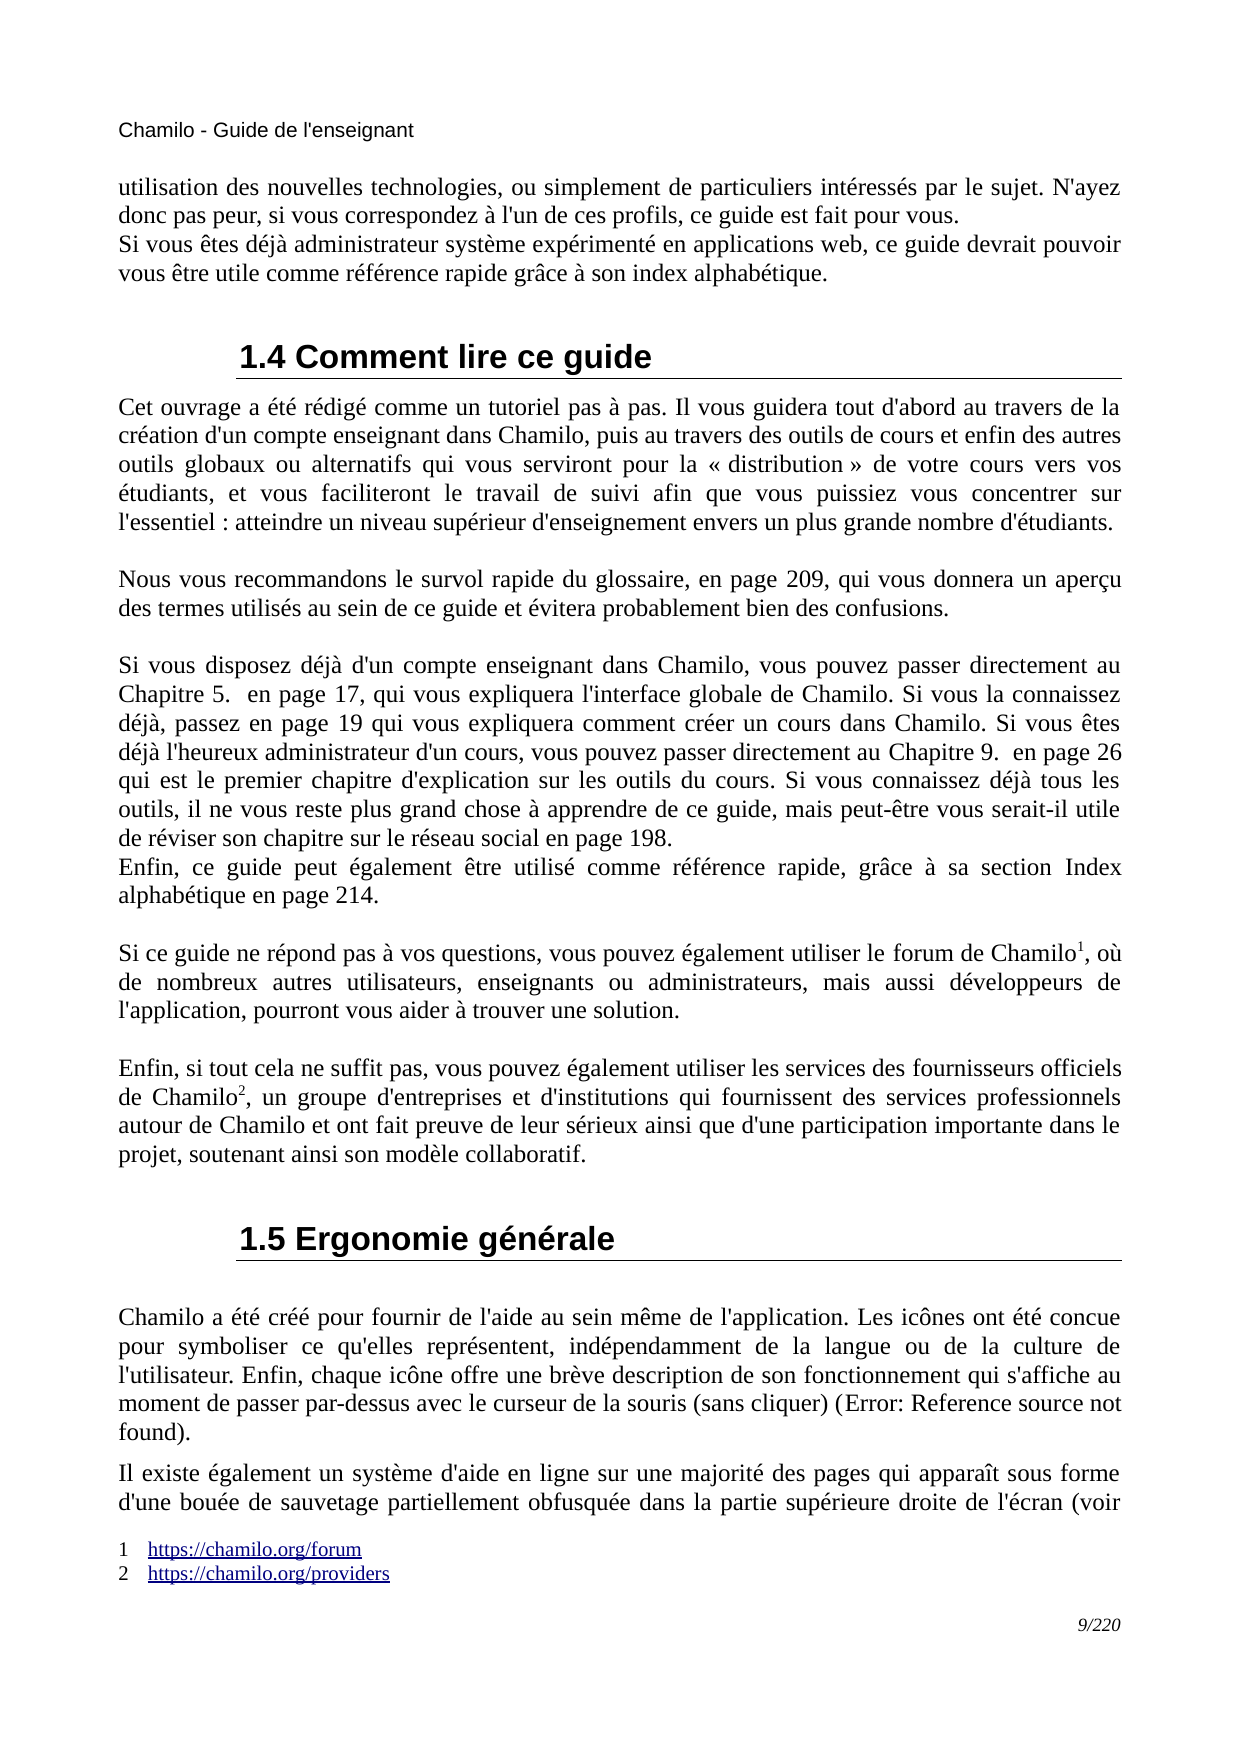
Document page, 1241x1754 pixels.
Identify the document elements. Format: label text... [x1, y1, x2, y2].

text Si vous êtes déjà administrateur système expérimenté en applications web, ce guide devrait pouvoir vous être utile comme référence rapide grâce à son index alphabétique. [118, 229, 1122, 287]
text utilisation des nouvelles technologies, ou simplement de particuliers intéressés par le sujet. N'ayez donc pas peur, si vous correspondez à l'un de ces profils, ce guide est fait pour vous. [118, 172, 1122, 229]
text Enfin, si tout cela ne suffit pas, vous pouvez également utiliser les services des fournisseurs officiels de Chamilo, un groupe d'entreprises et d'institutions qui fournissent des services professionnels autour de Chamilo et ont fait preuve de leur sérieux ainsi que d'une participation importante dans le projet, soutenant ainsi son modèle collaboratif. [118, 1053, 1122, 1168]
text Nous vous recommandons le survol rapide du glossaire, en page 207, qui vous donnera un aperçu des termes utilisés au sein de ce guide et évitera probablement bien des confusions. [118, 564, 1122, 622]
subtitle Ergonomie générale [236, 1216, 1122, 1260]
text Enfin, ce guide peut également être utilisé comme référence rapide, grâce à sa section Index alphabétique en page 213. [118, 852, 1122, 909]
text https://chamilo.org/forum [118, 1537, 1122, 1561]
text https://chamilo.org/providers [118, 1561, 1122, 1585]
text Chamilo a été créé pour fournir de l'aide au sein même de l'application. Les icônes ont été concue pour symboliser ce qu'elles représentent, indépendamment de la langue ou de la culture de l'utilisateur. Enfin, chaque icône offre une brève description de son fonctionnement qui s'affiche au moment de passer par-dessus avec le curseur de la souris (sans cliquer) (Erreur : source de la référence non trouvée). [118, 1302, 1122, 1446]
text Si vous disposez déjà d'un compte enseignant dans Chamilo, vous pouvez passer directement au Chapitre 5. en page 17, qui vous expliquera l'interface globale de Chamilo. Si vous la connaissez déjà, passez en page 19 qui vous expliquera comment créer un cours dans Chamilo. Si vous êtes déjà l'heureux administrateur d'un cours, vous pouvez passer directement au Chapitre 9. en page 26 qui est le premier chapitre d'explication sur les outils du cours. Si vous connaissez déjà tous les outils, il ne vous reste plus grand chose à apprendre de ce guide, mais peut-être vous serait-il utile de réviser son chapitre sur le réseau social en page 197. [118, 651, 1122, 852]
text Cet ouvrage a été rédigé comme un tutoriel pas à pas. Il vous guidera tout d'abord au travers de la création d'un compte enseignant dans Chamilo, puis au travers des outils de cours et enfin des autres outils globaux ou alternatifs qui vous serviront pour la « distribution » de votre cours vers vos étudiants, et vous faciliteront le travail de suivi afin que vous puissiez vous concentrer sur l'essentiel : atteindre un niveau supérieur d'enseignement envers un plus grande nombre d'étudiants. [118, 392, 1122, 536]
text Si ce guide ne répond pas à vos questions, vous pouvez également utiliser le forum de Chamilo, où de nombreux autres utilisateurs, enseignants ou administrateurs, mais aussi développeurs de l'application, pourront vous aider à trouver une solution. [118, 938, 1122, 1024]
subtitle Comment lire ce guide [236, 334, 1122, 378]
text Il existe également un système d'aide en ligne sur une majorité des pages qui apparaît sous forme d'une bouée de sauvetage partiellement obfusquée dans la partie supérieure droite de l'écran (voir [118, 1458, 1122, 1516]
